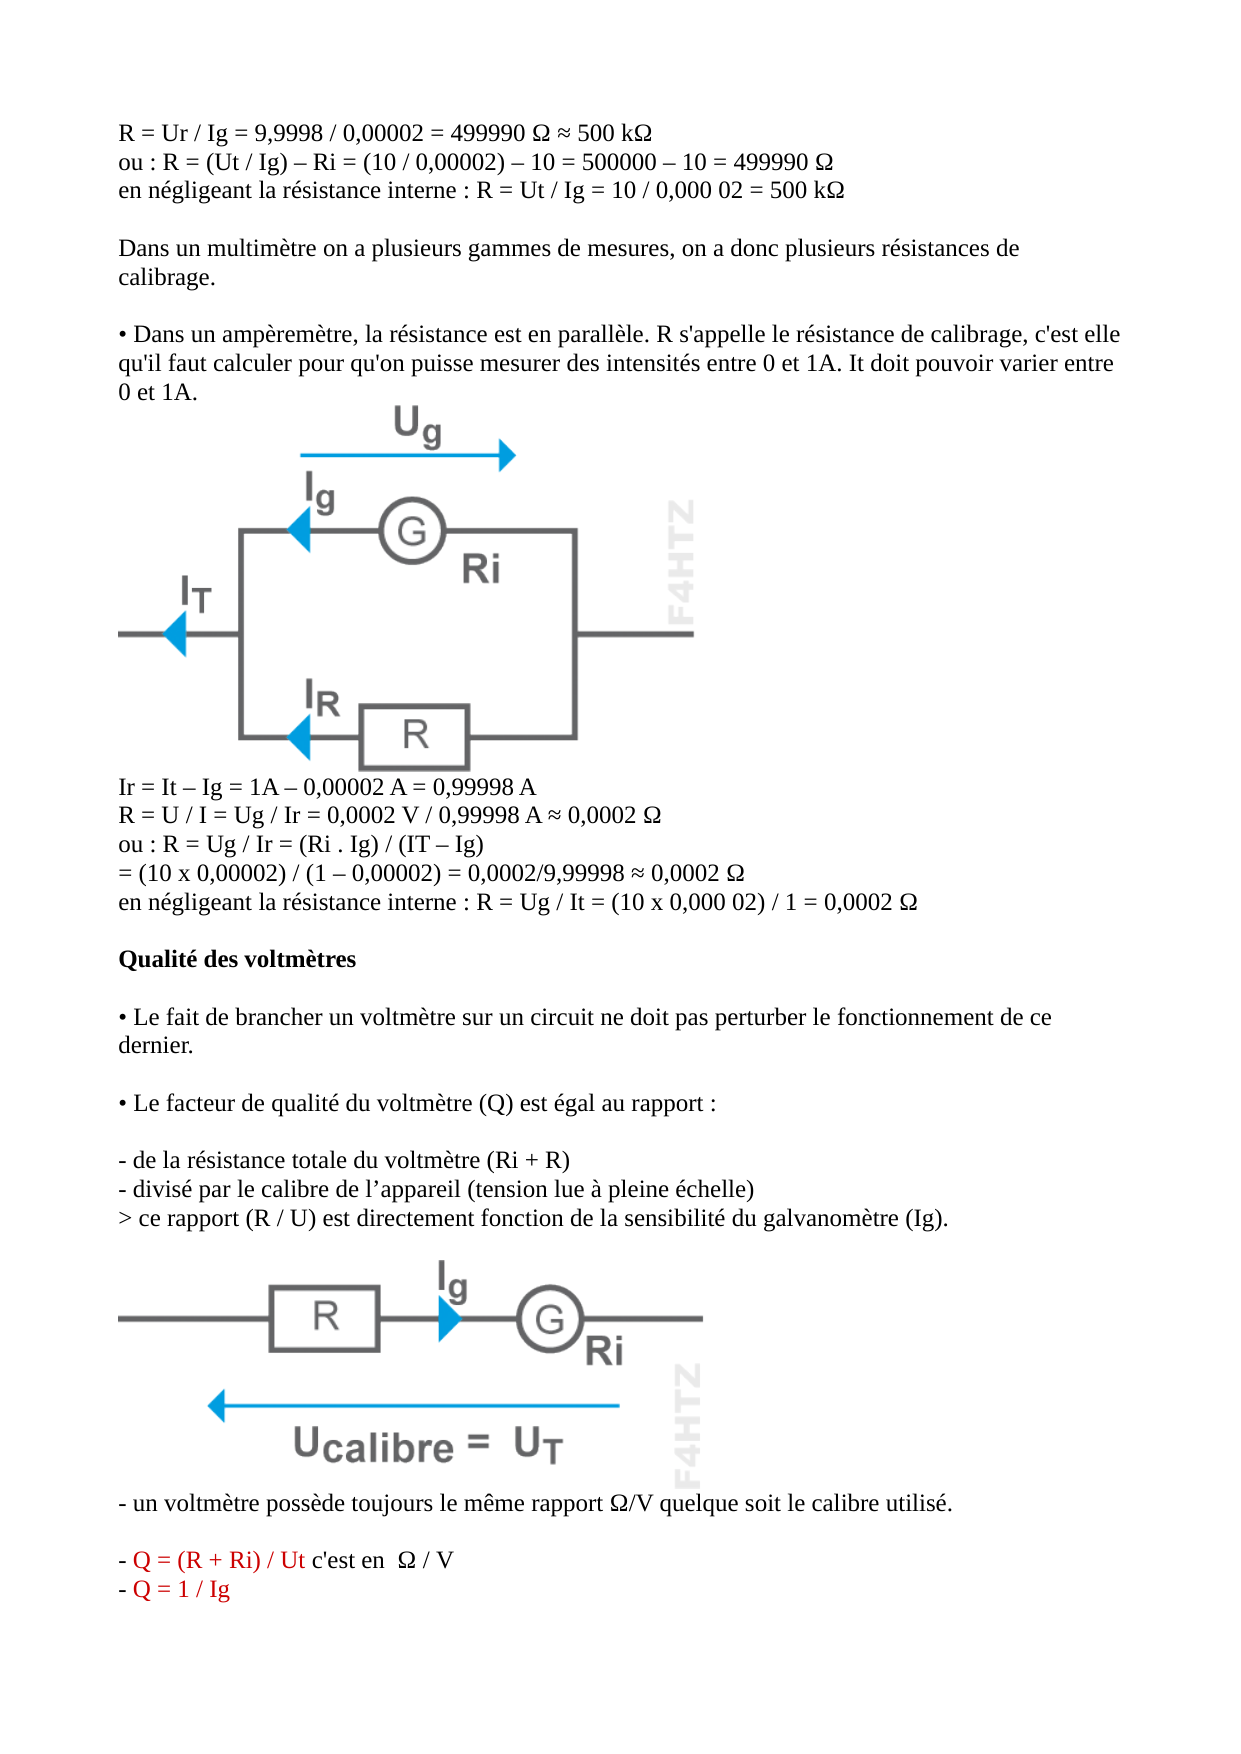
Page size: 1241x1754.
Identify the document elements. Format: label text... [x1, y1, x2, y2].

text - divisé par le calibre de l’appareil (tension lue à pleine échelle) [118, 1174, 1122, 1203]
text R = U / I = Ug / Ir = 0,0002 V / 0,99998 A ≈ 0,0002 Ω [118, 801, 1122, 829]
text • Le fait de brancher un voltmètre sur un circuit ne doit pas perturber le fonctionnement de ce dernier. [118, 1002, 1122, 1059]
text ou : R = Ug / Ir = (Ri . Ig) / (IT – Ig) [118, 829, 1122, 858]
text Qualité des voltmètres [118, 944, 1122, 973]
text en négligeant la résistance interne : R = Ut / Ig = 10 / 0,000 02 = 500 kΩ [118, 176, 1122, 204]
text - de la résistance totale du voltmètre (Ri + R) [118, 1146, 1122, 1174]
text R = Ur / Ig = 9,9998 / 0,00002 = 499990 Ω ≈ 500 kΩ [118, 118, 1122, 147]
text = (10 x 0,00002) / (1 – 0,00002) = 0,0002/9,99998 ≈ 0,0002 Ω [118, 858, 1122, 887]
text Dans un multimètre on a plusieurs gammes de mesures, on a donc plusieurs résistances de calibrage. [118, 233, 1122, 291]
text > ce rapport (R / U) est directement fonction de la sensibilité du galvanomètre (Ig). [118, 1203, 1122, 1232]
text - Q = 1 / Ig [118, 1574, 1122, 1603]
text Ir = It – Ig = 1A – 0,00002 A = 0,99998 A [118, 772, 1122, 801]
text • Dans un ampèremètre, la résistance est en parallèle. R s'appelle le résistance de calibrage, c'est elle qu'il faut calculer pour qu'on puisse mesurer des intensités entre 0 et 1A. It doit pouvoir varier entre 0 et 1A. [118, 319, 1122, 406]
text ou : R = (Ut / Ig) – Ri = (10 / 0,00002) – 10 = 500000 – 10 = 499990 Ω [118, 147, 1122, 176]
picture [118, 1260, 704, 1489]
text - Q = (R + Ri) / Ut c'est en Ω / V [118, 1546, 1122, 1574]
text - un voltmètre possède toujours le même rapport Ω/V quelque soit le calibre utilisé. [118, 1488, 1122, 1517]
text • Le facteur de qualité du voltmètre (Q) est égal au rapport : [118, 1088, 1122, 1117]
text en négligeant la résistance interne : R = Ug / It = (10 x 0,000 02) / 1 = 0,0002 Ω [118, 887, 1122, 916]
picture [118, 405, 695, 772]
